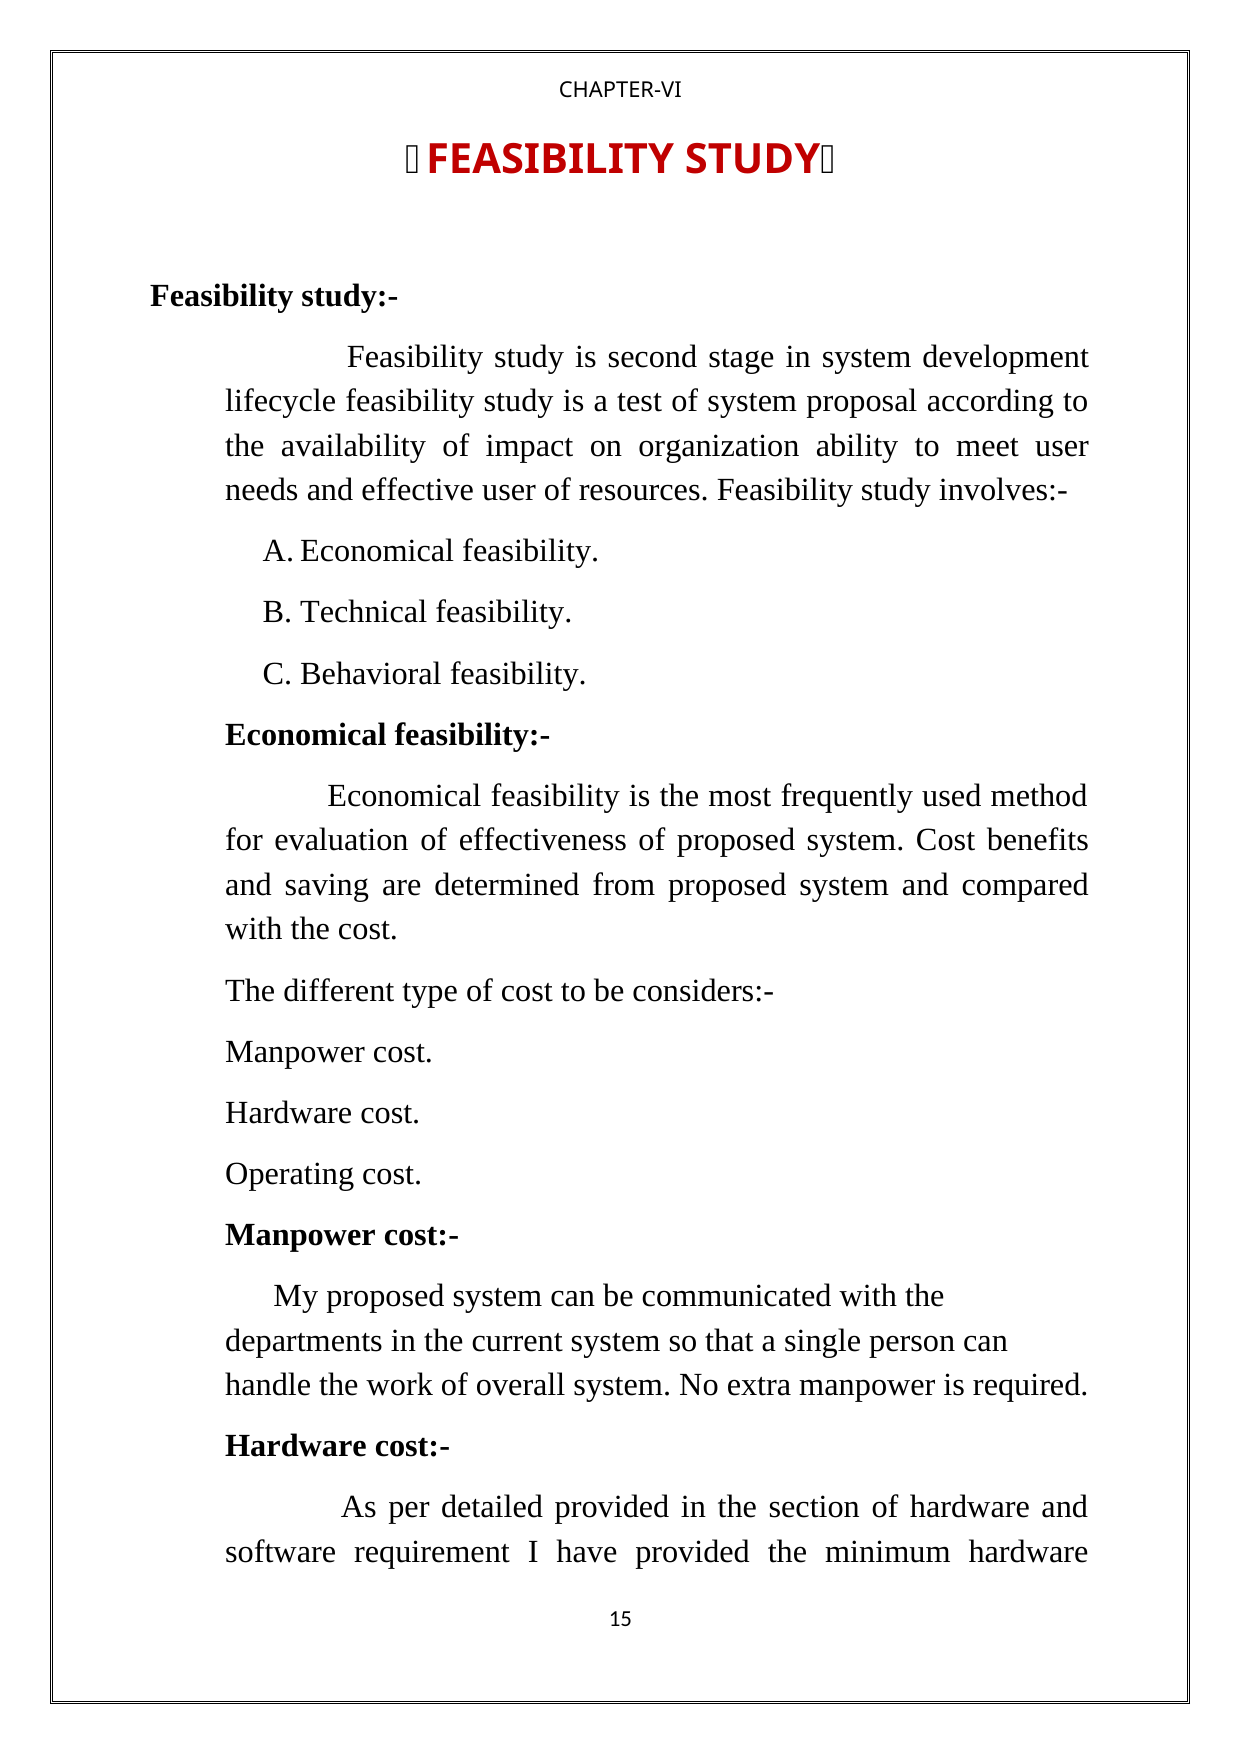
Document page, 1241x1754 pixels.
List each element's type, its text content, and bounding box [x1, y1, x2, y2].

text My proposed system can be communicated with the departments in the current system so that a single person can handle the work of overall system. No extra manpower is required. [225, 1277, 1090, 1403]
text Hardware cost:- [225, 1427, 1090, 1464]
text Operating cost. [225, 1154, 1090, 1191]
text C. Behavioral feasibility. [262, 654, 1090, 691]
text Economical feasibility is the most frequently used method for evaluation of effectiveness of proposed system. Cost benefits and saving are determined from proposed system and compared with the cost. [225, 776, 1090, 947]
text B. Technical feasibility. [262, 593, 1090, 630]
text Feasibility study is second stage in system development lifecycle feasibility study is a test of system proposal according to the availability of impact on organization ability to meet user needs and effective user of resources. Feasibility study involves:- [225, 337, 1090, 508]
text Economical feasibility:- [225, 715, 1090, 752]
text  FEASIBILITY STUDY [150, 129, 1090, 186]
text Hardware cost. [225, 1093, 1090, 1130]
text Feasibility study:- [150, 276, 1090, 313]
text Manpower cost:- [225, 1215, 1090, 1252]
text A. Economical feasibility. [262, 532, 1090, 569]
text CHAPTER-VI [150, 74, 1090, 103]
text As per detailed provided in the section of hardware and software requirement I have provided the minimum hardware [225, 1488, 1090, 1569]
text The different type of cost to be considers:- [225, 971, 1090, 1008]
text Manpower cost. [225, 1032, 1090, 1069]
